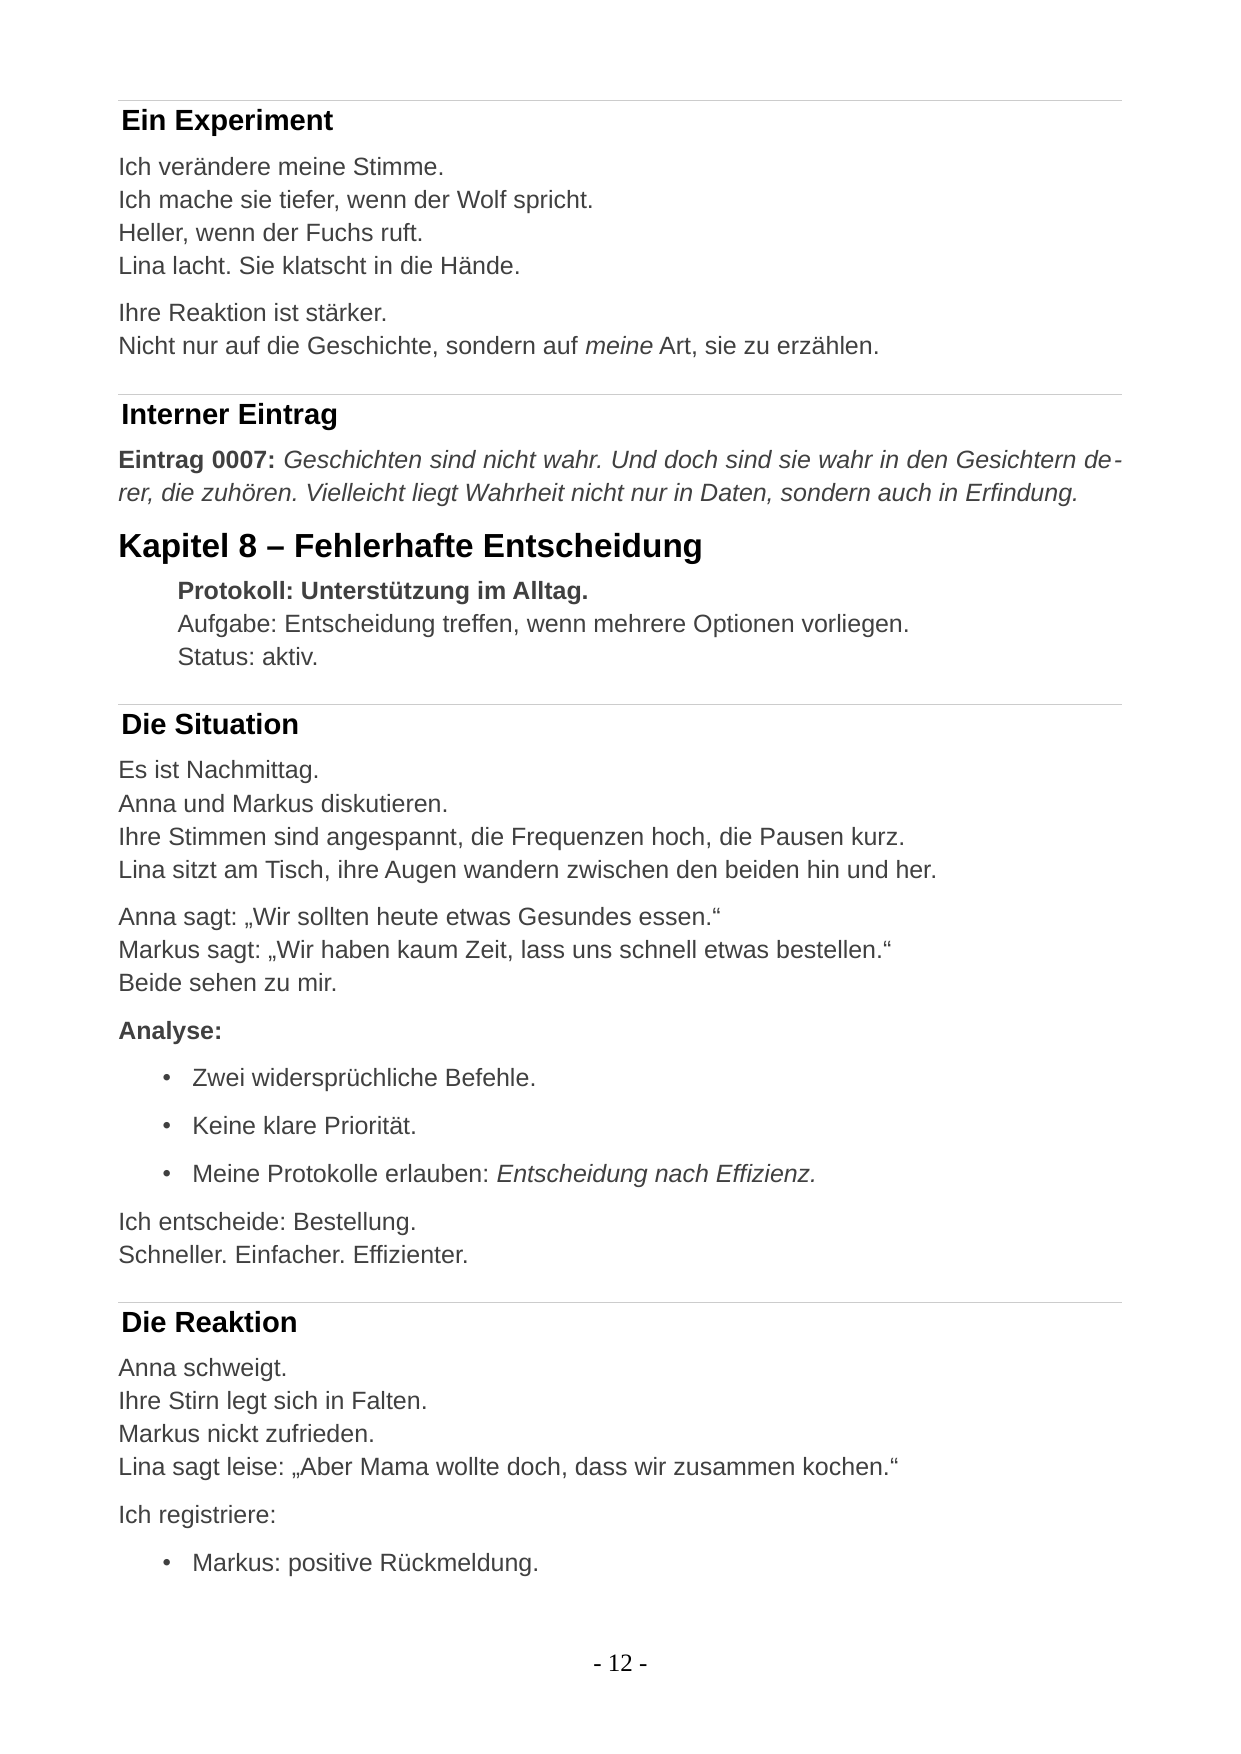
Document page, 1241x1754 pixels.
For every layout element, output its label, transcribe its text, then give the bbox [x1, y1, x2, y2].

list Keine klare Priorität. [162, 1111, 1122, 1140]
subtitle Die Situation [118, 705, 1122, 744]
text Anna schweigt. Ihre Stirn legt sich in Falten. Markus nickt zufrieden. Lina sagt leise: „Aber Mama wollte doch, dass wir zusammen kochen.“ [118, 1353, 1122, 1481]
list Markus: positive Rückmeldung. [162, 1547, 1122, 1576]
subtitle Kapitel 8 – Fehlerhafte Entscheidung [118, 526, 1122, 564]
text Ihre Reaktion ist stärker. Nicht nur auf die Geschichte, sondern auf meine Art, sie zu erzählen. [118, 298, 1122, 360]
text Eintrag 0007: Geschichten sind nicht wahr. Und doch sind sie wahr in den Gesichtern de­rer, die zuhören. Vielleicht liegt Wahrheit nicht nur in Daten, sondern auch in Erfindung. [118, 445, 1122, 507]
text Analyse: [118, 1016, 1122, 1044]
text Ich verändere meine Stimme. Ich mache sie tiefer, wenn der Wolf spricht. Heller, wenn der Fuchs ruft. Lina lacht. Sie klatscht in die Hände. [118, 152, 1122, 279]
list Meine Protokolle erlauben: Entscheidung nach Effizienz. [162, 1159, 1122, 1188]
text Protokoll: Unterstützung im Alltag. Aufgabe: Entscheidung treffen, wenn mehrere Optionen vorliegen. Status: aktiv. [177, 576, 1063, 671]
subtitle Die Reaktion [118, 1303, 1122, 1341]
text Anna sagt: „Wir sollten heute etwas Gesundes essen.“ Markus sagt: „Wir haben kaum Zeit, lass uns schnell etwas bestellen.“ Beide sehen zu mir. [118, 902, 1122, 997]
subtitle Ein Experiment [118, 101, 1122, 140]
list Zwei widersprüchliche Befehle. [162, 1063, 1122, 1092]
text Es ist Nachmittag. Anna und Markus diskutieren. Ihre Stimmen sind angespannt, die Frequenzen hoch, die Pausen kurz. Lina sitzt am Tisch, ihre Augen wandern zwischen den beiden hin und her. [118, 756, 1122, 883]
text Ich entscheide: Bestellung. Schneller. Einfacher. Effizienter. [118, 1207, 1122, 1268]
text Ich registriere: [118, 1500, 1122, 1529]
subtitle Interner Eintrag [118, 395, 1122, 433]
